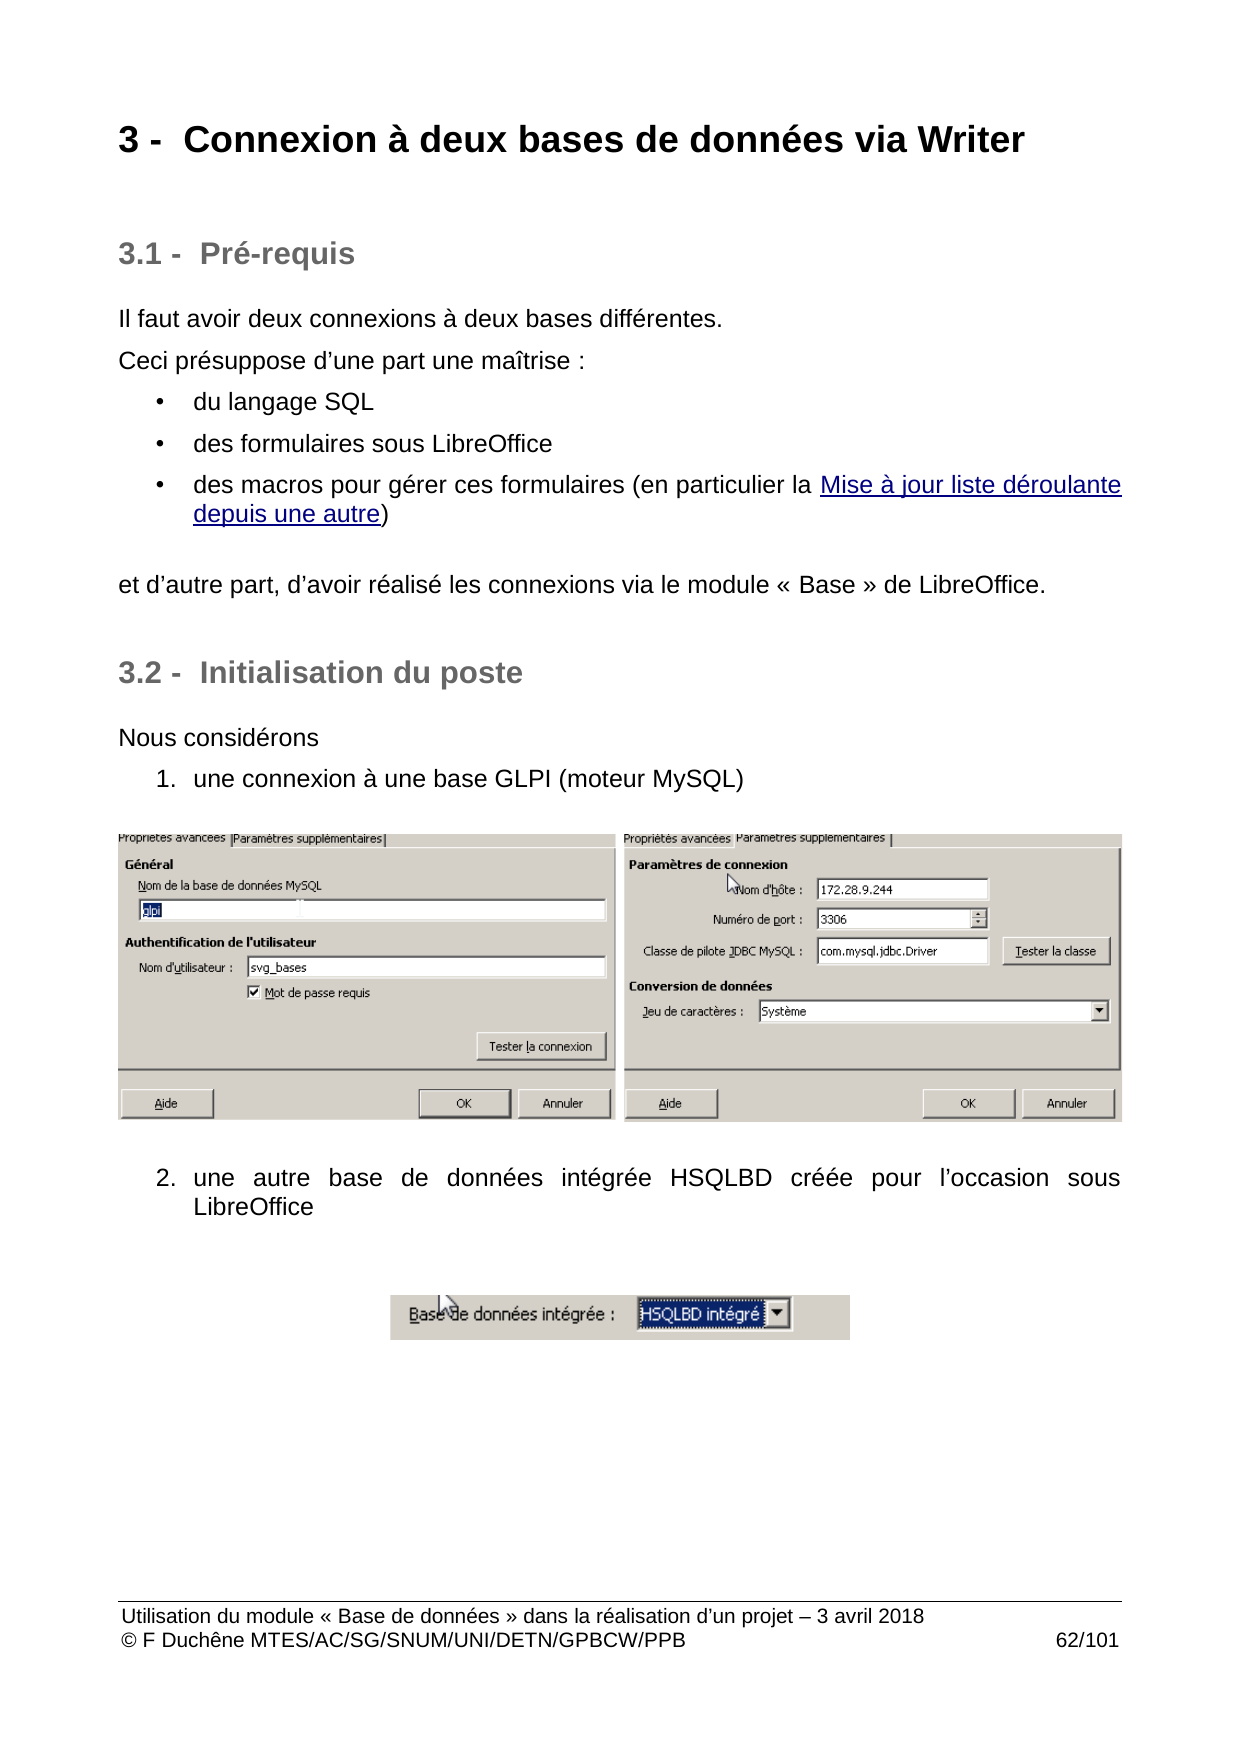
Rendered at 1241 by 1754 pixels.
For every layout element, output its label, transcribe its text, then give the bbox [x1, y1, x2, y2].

text Nous considérons [118, 723, 1122, 752]
subtitle Initialisation du poste [118, 653, 1122, 689]
subtitle Pré-requis [118, 235, 1122, 271]
picture [118, 834, 1123, 1122]
list du langage SQL [156, 387, 1122, 416]
text et d’autre part, d’avoir réalisé les connexions via le module « Base » de LibreOffice. [118, 570, 1122, 599]
list des macros pour gérer ces formulaires (en particulier la Mise à jour liste déroulante depuis une autre) [156, 470, 1122, 528]
text Ceci présuppose d’une part une maîtrise : [118, 346, 1122, 375]
list des formulaires sous LibreOffice [156, 429, 1122, 458]
picture [390, 1295, 850, 1340]
subtitle Connexion à deux bases de données via Writer [118, 117, 1122, 160]
list une autre base de données intégrée HSQLBD créée pour l’occasion sous LibreOffice [156, 1163, 1122, 1221]
list une connexion à une base GLPI (moteur MySQL) [156, 764, 1122, 793]
text Il faut avoir deux connexions à deux bases différentes. [118, 304, 1122, 333]
